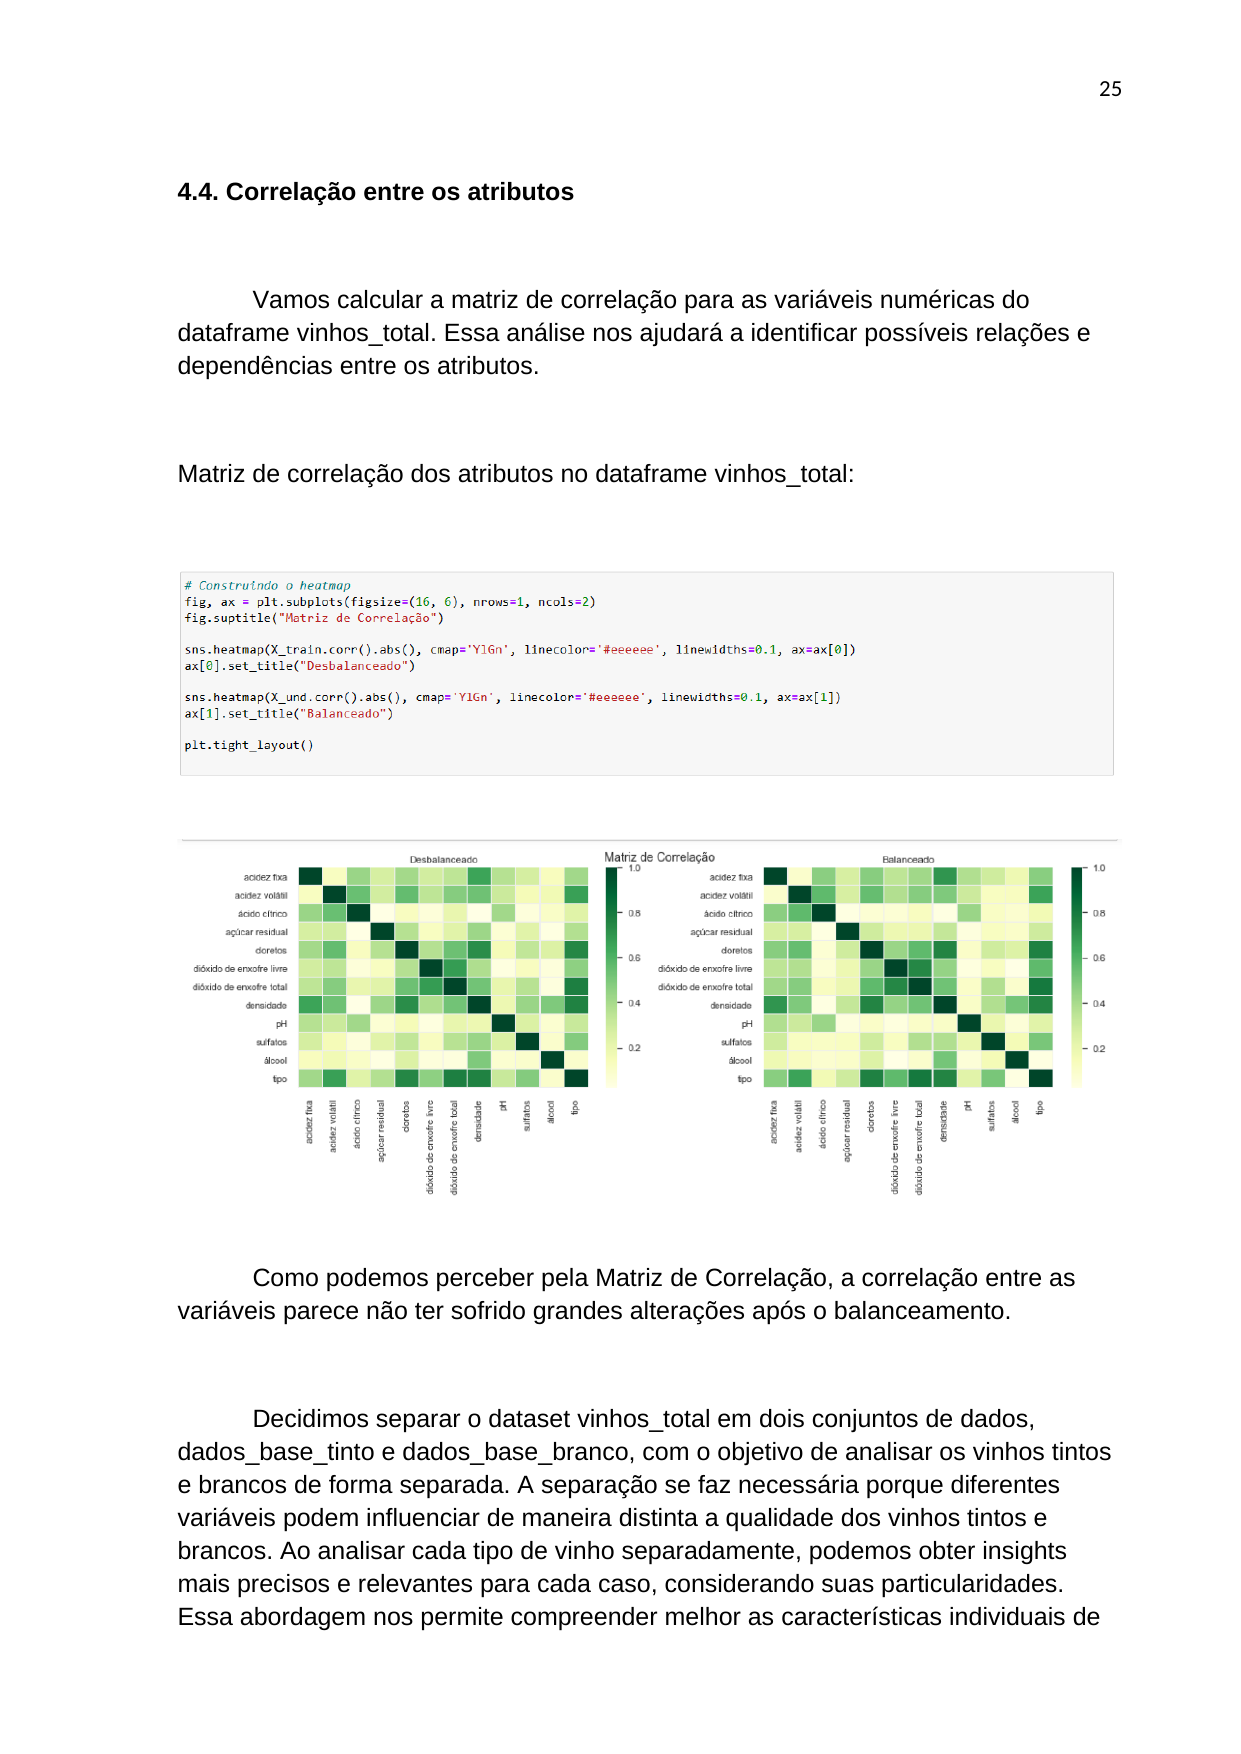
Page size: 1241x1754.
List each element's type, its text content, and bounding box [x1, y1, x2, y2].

text Como podemos perceber pela Matriz de Correlação, a correlação entre as variáveis parece não ter sofrido grandes alterações após o balanceamento. [177, 1263, 1122, 1325]
text Vamos calcular a matriz de correlação para as variáveis numéricas do dataframe vinhos_total. Essa análise nos ajudará a identificar possíveis relações e dependências entre os atributos. [177, 285, 1122, 380]
text 4.4. Correlação entre os atributos [177, 177, 1122, 206]
text Matriz de correlação dos atributos no dataframe vinhos_total: [177, 459, 1122, 487]
text Decidimos separar o dataset vinhos_total em dois conjuntos de dados, dados_base_tinto e dados_base_branco, com o objetivo de analisar os vinhos tintos e brancos de forma separada. A separação se faz necessária porque diferentes variáveis podem influenciar de maneira distinta a qualidade dos vinhos tintos e brancos. Ao analisar cada tipo de vinho separadamente, podemos obter insights mais precisos e relevantes para cada caso, considerando suas particularidades. Essa abordagem nos permite compreender melhor as características individuais de [177, 1404, 1122, 1631]
picture [177, 566, 1123, 781]
picture [177, 839, 1123, 1206]
